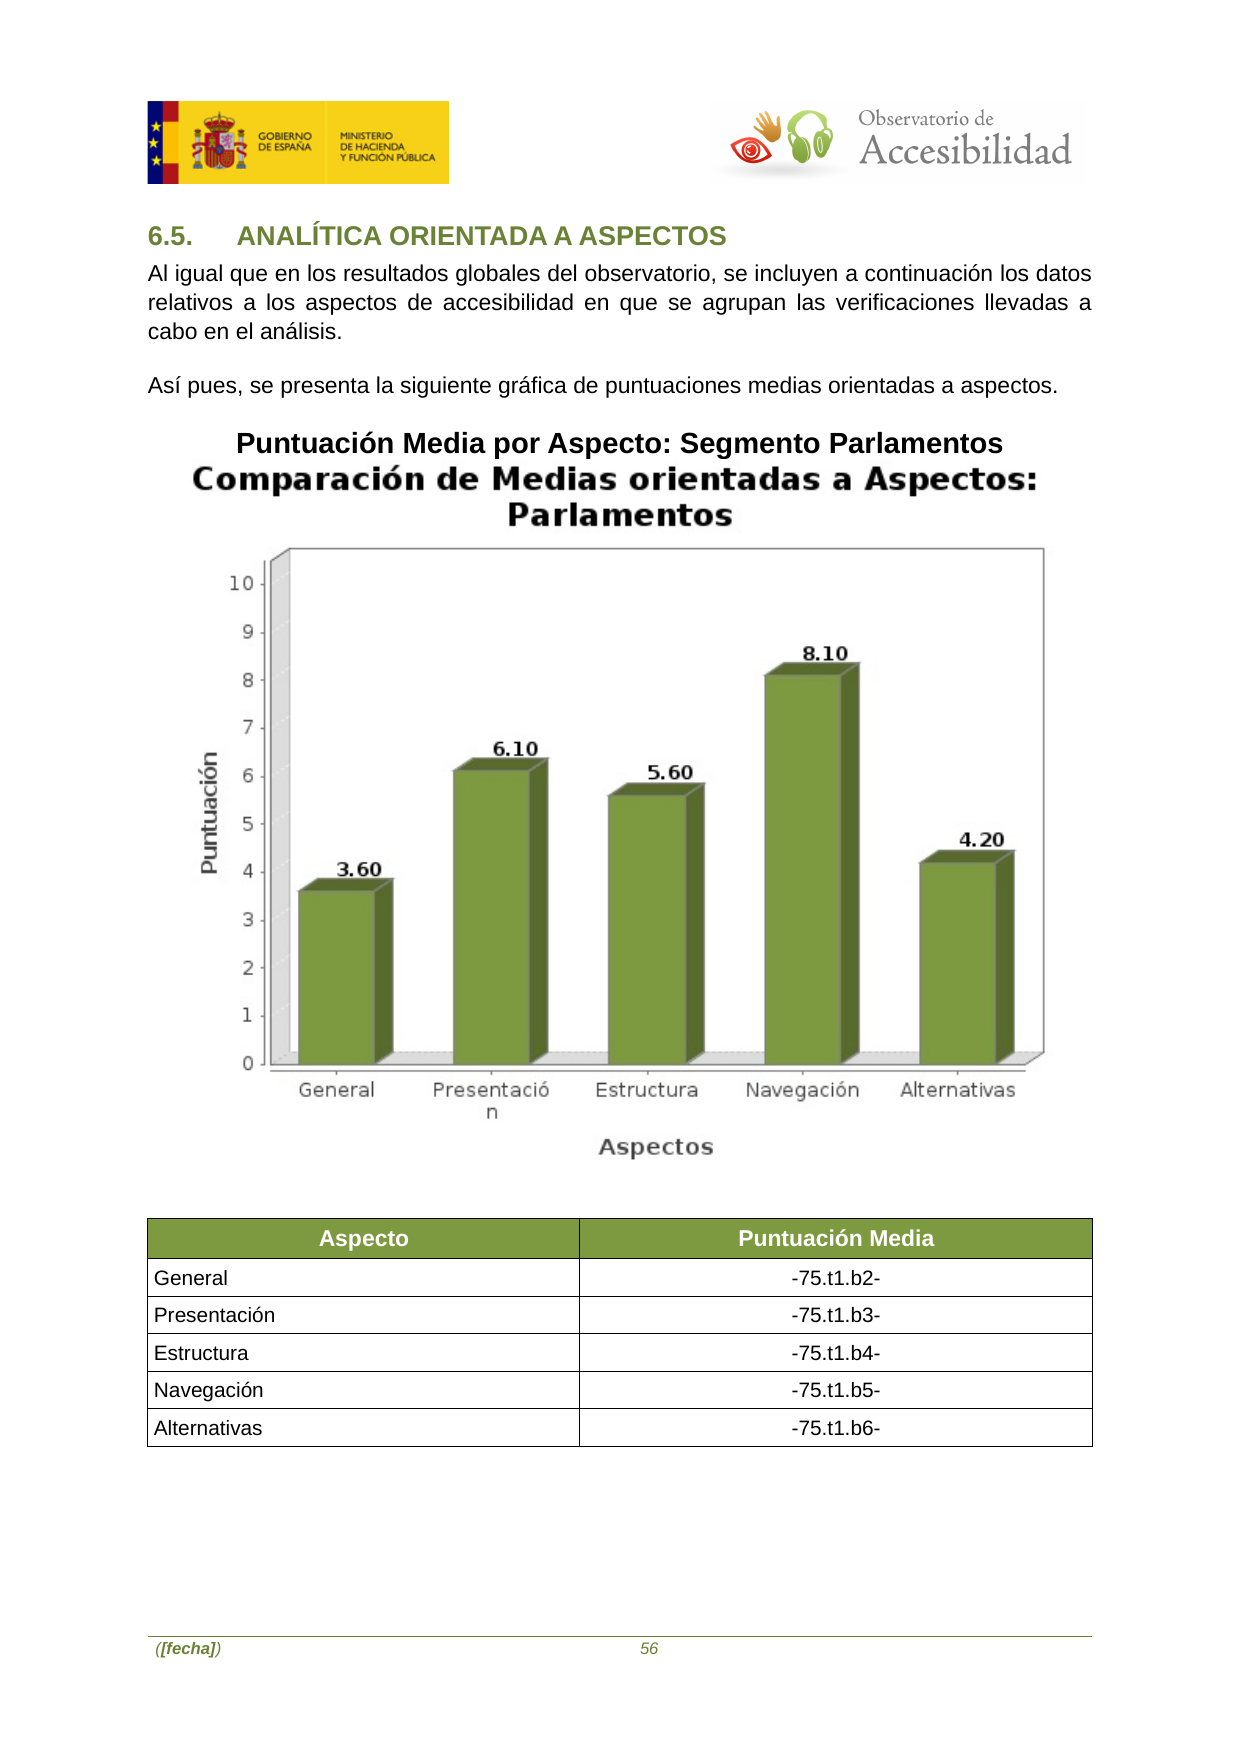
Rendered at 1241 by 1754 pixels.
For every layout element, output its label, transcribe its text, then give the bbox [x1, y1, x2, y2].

picture [710, 101, 1086, 184]
table_cell -75.t1.b6- [580, 1409, 1092, 1446]
text Puntuación Media por Aspecto: Segmento Parlamentos [148, 426, 1092, 460]
table_cell General [148, 1259, 579, 1296]
table_cell -75.t1.b4- [580, 1334, 1092, 1371]
picture [178, 459, 1062, 1169]
table_cell Estructura [148, 1334, 579, 1371]
table_cell Presentación [148, 1297, 579, 1333]
table_header Puntuación Media [580, 1219, 1092, 1258]
text Así pues, se presenta la siguiente gráfica de puntuaciones medias orientadas a aspectos. [148, 372, 1092, 398]
table_cell Alternativas [148, 1409, 579, 1446]
table_cell Navegación [148, 1372, 579, 1408]
table_cell -75.t1.b2- [580, 1259, 1092, 1296]
table_cell -75.t1.b3- [580, 1297, 1092, 1333]
table_cell -75.t1.b5- [580, 1372, 1092, 1408]
subtitle Analítica orientada a aspectos [148, 220, 1092, 251]
text Al igual que en los resultados globales del observatorio, se incluyen a continuación los datos relativos a los aspectos de accesibilidad en que se agrupan las verificaciones llevadas a cabo en el análisis. [148, 260, 1092, 344]
table_header Aspecto [148, 1219, 579, 1258]
picture [147, 101, 450, 184]
